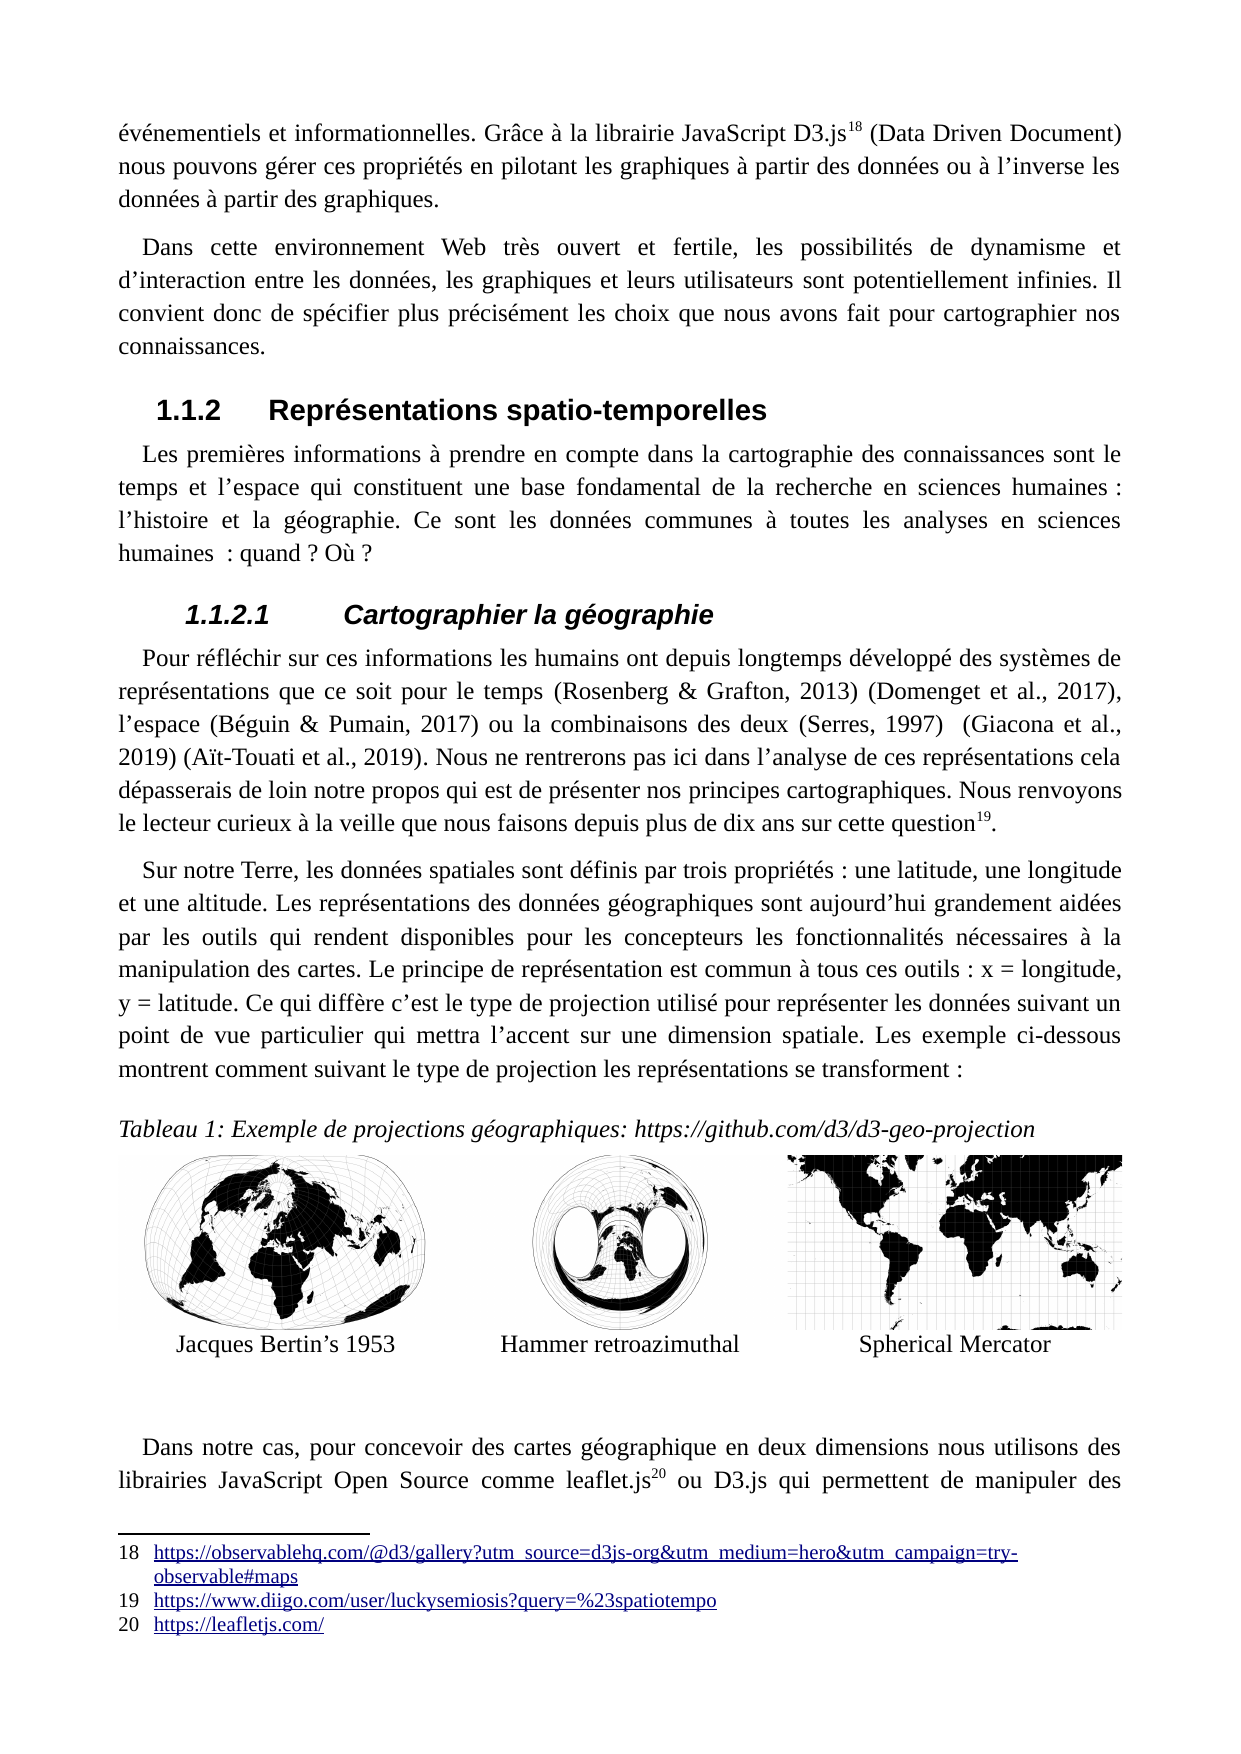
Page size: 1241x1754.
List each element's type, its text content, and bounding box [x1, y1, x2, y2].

text Sur notre Terre, les données spatiales sont définis par trois propriétés : une latitude, une longitude et une altitude. Les représentations des données géographiques sont aujourd’hui grandement aidées par les outils qui rendent disponibles pour les concepteurs les fonctionnalités nécessaires à la manipulation des cartes. Le principe de représentation est commun à tous ces outils : x = longitude, y = latitude. Ce qui diffère c’est le type de projection utilisé pour représenter les données suivant un point de vue particulier qui mettra l’accent sur une dimension spatiale. Les exemple ci-dessous montrent comment suivant le type de projection les représentations se transforment : [118, 856, 1122, 1082]
text événementiels et informationnelles. Grâce à la librairie JavaScript D3.js (Data Driven Document) nous pouvons gérer ces propriétés en pilotant les graphiques à partir des données ou à l’inverse les données à partir des graphiques. [118, 118, 1122, 213]
text https://www.diigo.com/user/luckysemiosis?query=%23spatiotempo [118, 1588, 1122, 1612]
table_header Jacques Bertin’s 1953 [118, 1330, 453, 1385]
text Tableau 1: Exemple de projections géographiques: https://github.com/d3/d3-geo-projection [118, 1114, 1122, 1142]
subtitle Cartographier la géographie [118, 598, 1122, 630]
text Les premières informations à prendre en compte dans la cartographie des connaissances sont le temps et l’espace qui constituent une base fondamental de la recherche en sciences humaines : l’histoire et la géographie. Ce sont les données communes à toutes les analyses en sciences humaines : quand ? Où ? [118, 439, 1122, 567]
subtitle Représentations spatio-temporelles [118, 393, 1122, 427]
text Dans cette environnement Web très ouvert et fertile, les possibilités de dynamisme et d’interaction entre les données, les graphiques et leurs utilisateurs sont potentiellement infinies. Il convient donc de spécifier plus précisément les choix que nous avons fait pour cartographier nos connaissances. [118, 232, 1122, 359]
text Pour réfléchir sur ces informations les humains ont depuis longtemps développé des systèmes de représentations que ce soit pour le temps (Rosenberg & Grafton, 2013) (Domenget et al., 2017), l’espace (Béguin & Pumain, 2017) ou la combinaisons des deux (Serres, 1997) (Giacona et al., 2019) (Aït-Touati et al., 2019). Nous ne rentrerons pas ici dans l’analyse de ces représentations cela dépasserais de loin notre propos qui est de présenter nos principes cartographiques. Nous renvoyons le lecteur curieux à la veille que nous faisons depuis plus de dix ans sur cette question. [118, 643, 1122, 837]
text https://observablehq.com/@d3/gallery?utm_source=d3js-org&utm_medium=hero&utm_campaign=try-observable#maps [118, 1539, 1122, 1588]
table_header Spherical Mercator [787, 1330, 1122, 1385]
text Dans notre cas, pour concevoir des cartes géographique en deux dimensions nous utilisons des librairies JavaScript Open Source comme leaflet.js ou D3.js qui permettent de manipuler des [118, 1432, 1122, 1494]
table_header Hammer retroazimuthal [453, 1330, 787, 1385]
text https://leafletjs.com/ [118, 1612, 1122, 1636]
picture [118, 1155, 1123, 1330]
